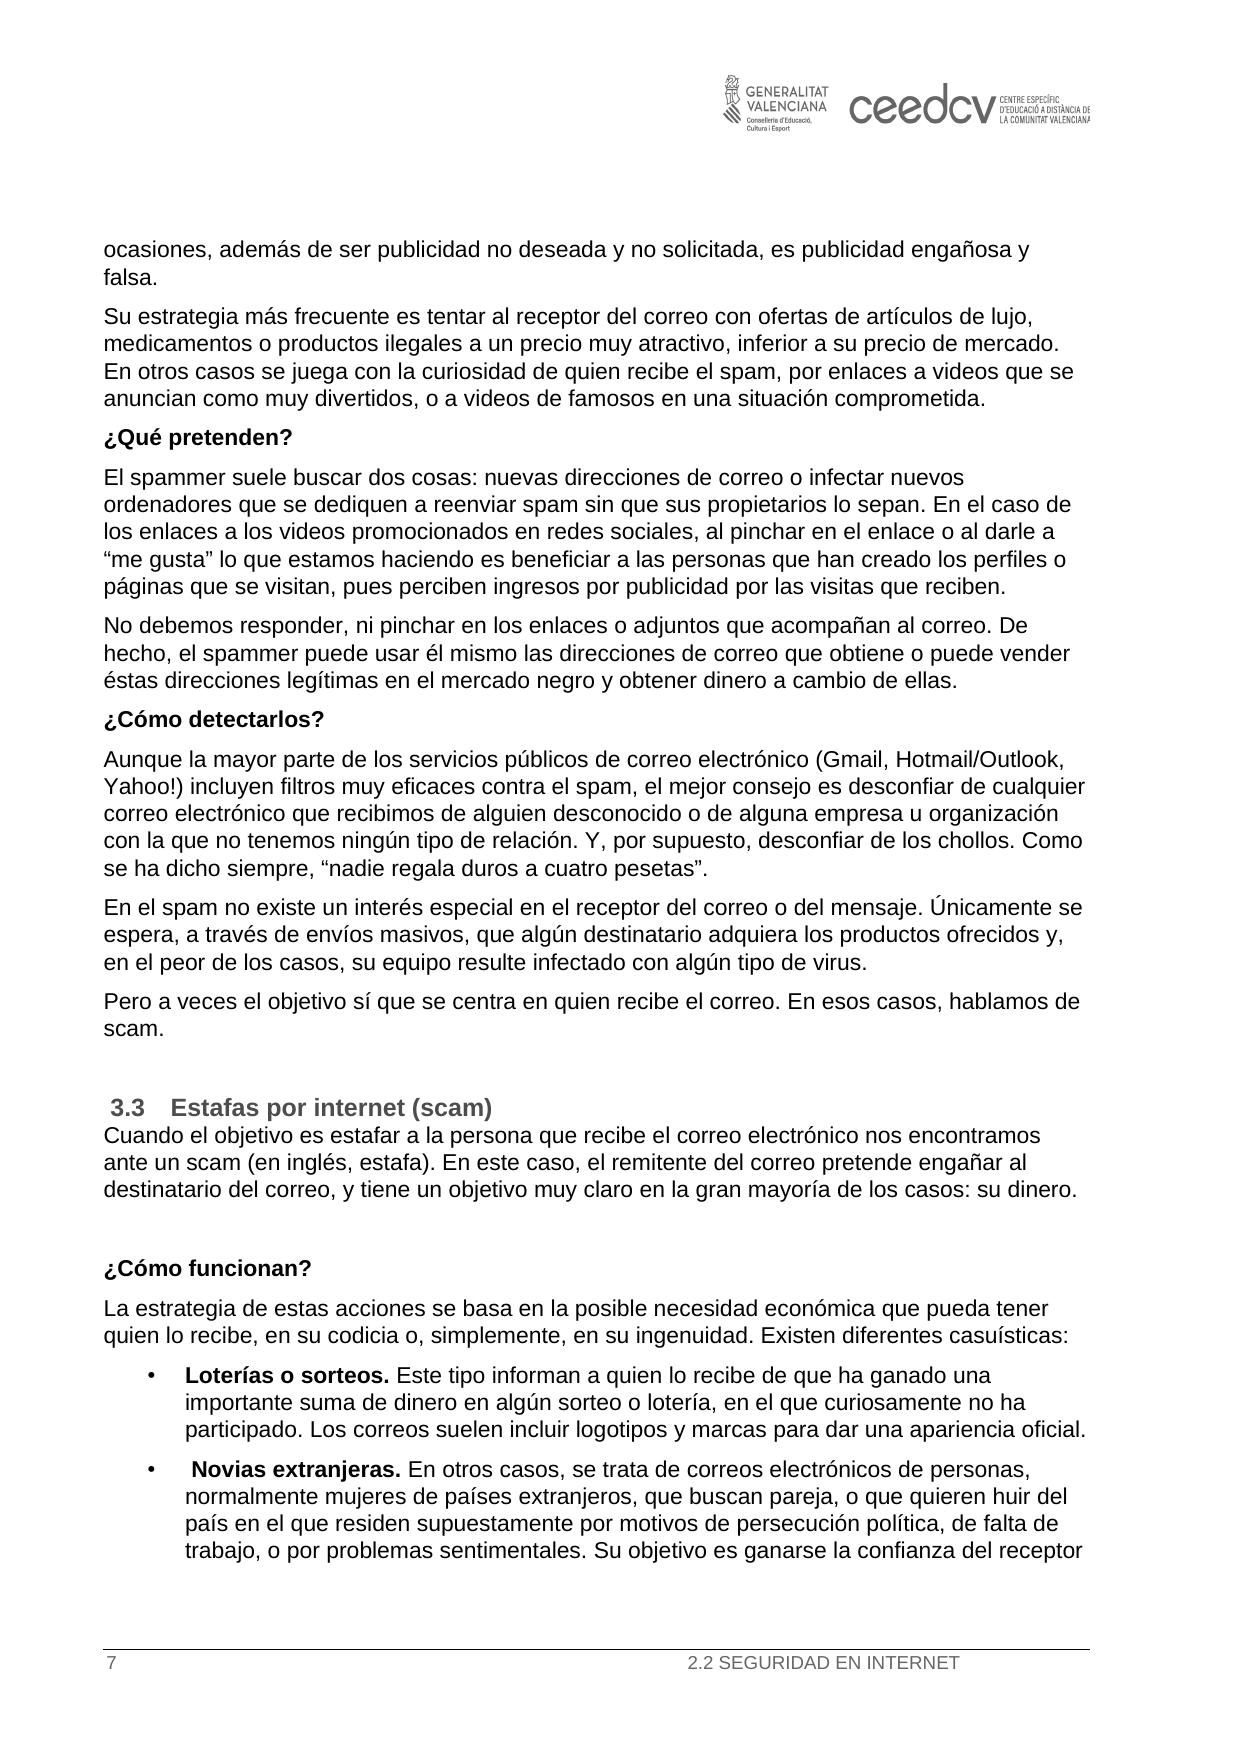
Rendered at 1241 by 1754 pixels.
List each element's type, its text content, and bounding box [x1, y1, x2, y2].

text ¿Cómo funcionan? [103, 1255, 1090, 1282]
subtitle Estafas por internet (scam) [103, 1094, 1090, 1121]
text Pero a veces el objetivo sí que se centra en quien recibe el correo. En esos casos, hablamos de scam. [103, 988, 1090, 1042]
text ¿Qué pretenden? [103, 424, 1090, 451]
list Novias extranjeras. En otros casos, se trata de correos electrónicos de personas, normalmente mujeres de países extranjeros, que buscan pareja, o que quieren huir del país en el que residen supuestamente por motivos de persecución política, de falta de trabajo, o por problemas sentimentales. Su objetivo es ganarse la confianza del receptor [147, 1455, 1090, 1564]
text En el spam no existe un interés especial en el receptor del correo o del mensaje. Únicamente se espera, a través de envíos masivos, que algún destinatario adquiera los productos ofrecidos y, en el peor de los casos, su equipo resulte infectado con algún tipo de virus. [103, 894, 1090, 976]
text Cuando el objetivo es estafar a la persona que recibe el correo electrónico nos encontramos ante un scam (en inglés, estafa). En este caso, el remitente del correo pretende engañar al destinatario del correo, y tiene un objetivo muy claro en la gran mayoría de los casos: su dinero. [103, 1121, 1090, 1203]
text La estrategia de estas acciones se basa en la posible necesidad económica que pueda tener quien lo recibe, en su codicia o, simplemente, en su ingenuidad. Existen diferentes casuísticas: [103, 1294, 1090, 1349]
text ocasiones, además de ser publicidad no deseada y no solicitada, es publicidad engañosa y falsa. [103, 236, 1090, 291]
text Aunque la mayor parte de los servicios públicos de correo electrónico (Gmail, Hotmail/Outlook, Yahoo!) incluyen filtros muy eficaces contra el spam, el mejor consejo es desconfiar de cualquier correo electrónico que recibimos de alguien desconocido o de alguna empresa u organización con la que no tenemos ningún tipo de relación. Y, por supuesto, desconfiar de los chollos. Como se ha dicho siempre, “nadie regala duros a cuatro pesetas”. [103, 746, 1090, 882]
text ¿Cómo detectarlos? [103, 706, 1090, 733]
text El spammer suele buscar dos cosas: nuevas direcciones de correo o infectar nuevos ordenadores que se dediquen a reenviar spam sin que sus propietarios lo sepan. En el caso de los enlaces a los videos promocionados en redes sociales, al pinchar en el enlace o al darle a “me gusta” lo que estamos haciendo es beneficiar a las personas que han creado los perfiles o páginas que se visitan, pues perciben ingresos por publicidad por las visitas que reciben. [103, 464, 1090, 600]
text No debemos responder, ni pinchar en los enlaces o adjuntos que acompañan al correo. De hecho, el spammer puede usar él mismo las direcciones de correo que obtiene o puede vender éstas direcciones legítimas en el mercado negro y obtener dinero a cambio de ellas. [103, 612, 1090, 694]
list Loterías o sorteos. Este tipo informan a quien lo recibe de que ha ganado una importante suma de dinero en algún sorteo o lotería, en el que curiosamente no ha participado. Los correos suelen incluir logotipos y marcas para dar una apariencia oficial. [147, 1361, 1090, 1443]
picture [723, 75, 1091, 132]
text Su estrategia más frecuente es tentar al receptor del correo con ofertas de artículos de lujo, medicamentos o productos ilegales a un precio muy atractivo, inferior a su precio de mercado. En otros casos se juega con la curiosidad de quien recibe el spam, por enlaces a videos que se anuncian como muy divertidos, o a videos de famosos en una situación comprometida. [103, 303, 1090, 412]
